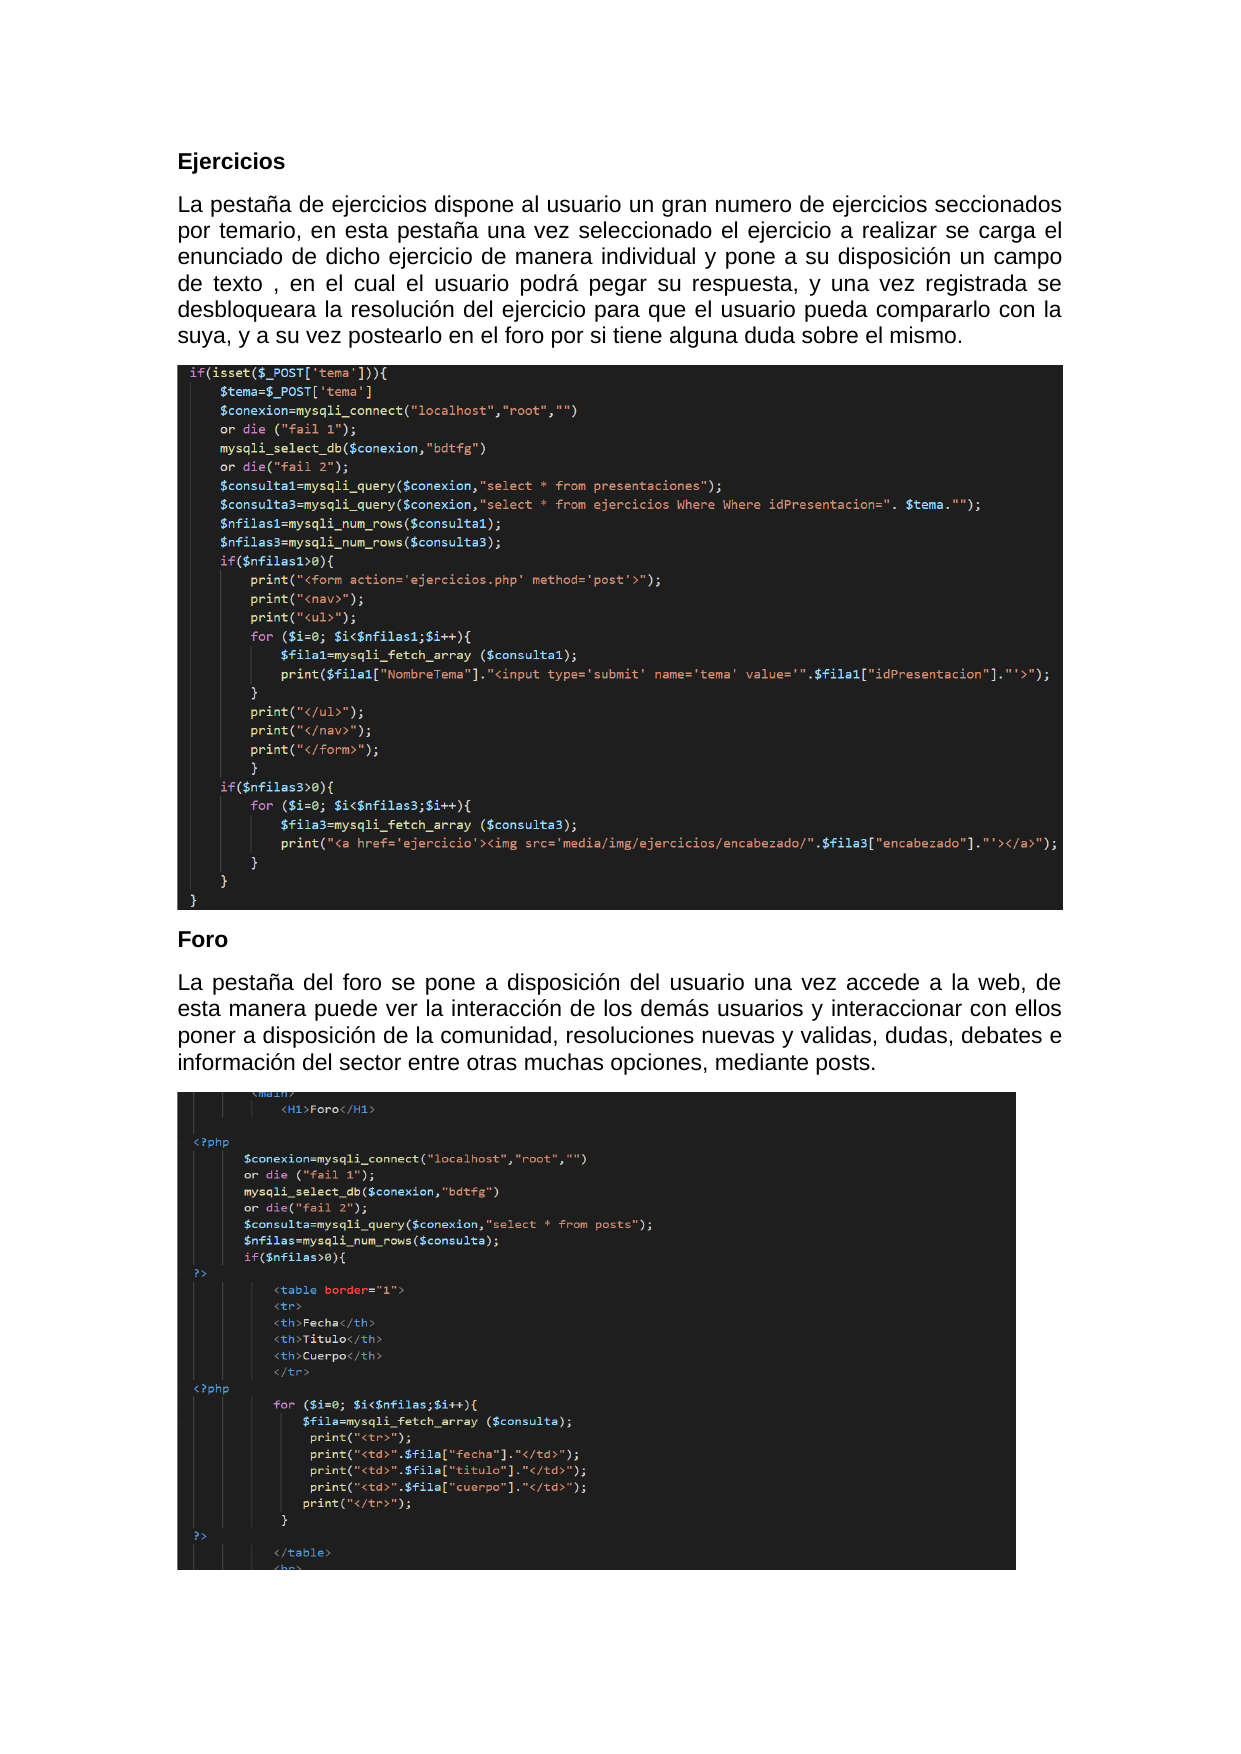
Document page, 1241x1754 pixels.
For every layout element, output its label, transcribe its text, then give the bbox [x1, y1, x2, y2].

text Ejercicios [177, 148, 1063, 174]
text La pestaña del foro se pone a disposición del usuario una vez accede a la web, de esta manera puede ver la interacción de los demás usuarios y interaccionar con ellos poner a disposición de la comunidad, resoluciones nuevas y validas, dudas, debates e información del sector entre otras muchas opciones, mediante posts. [177, 969, 1063, 1076]
text Foro [177, 926, 1063, 952]
text La pestaña de ejercicios dispone al usuario un gran numero de ejercicios seccionados por temario, en esta pestaña una vez seleccionado el ejercicio a realizar se carga el enunciado de dicho ejercicio de manera individual y pone a su disposición un campo de texto , en el cual el usuario podrá pegar su respuesta, y una vez registrada se desbloqueara la resolución del ejercicio para que el usuario pueda compararlo con la suya, y a su vez postearlo en el foro por si tiene alguna duda sobre el mismo. [177, 191, 1063, 349]
